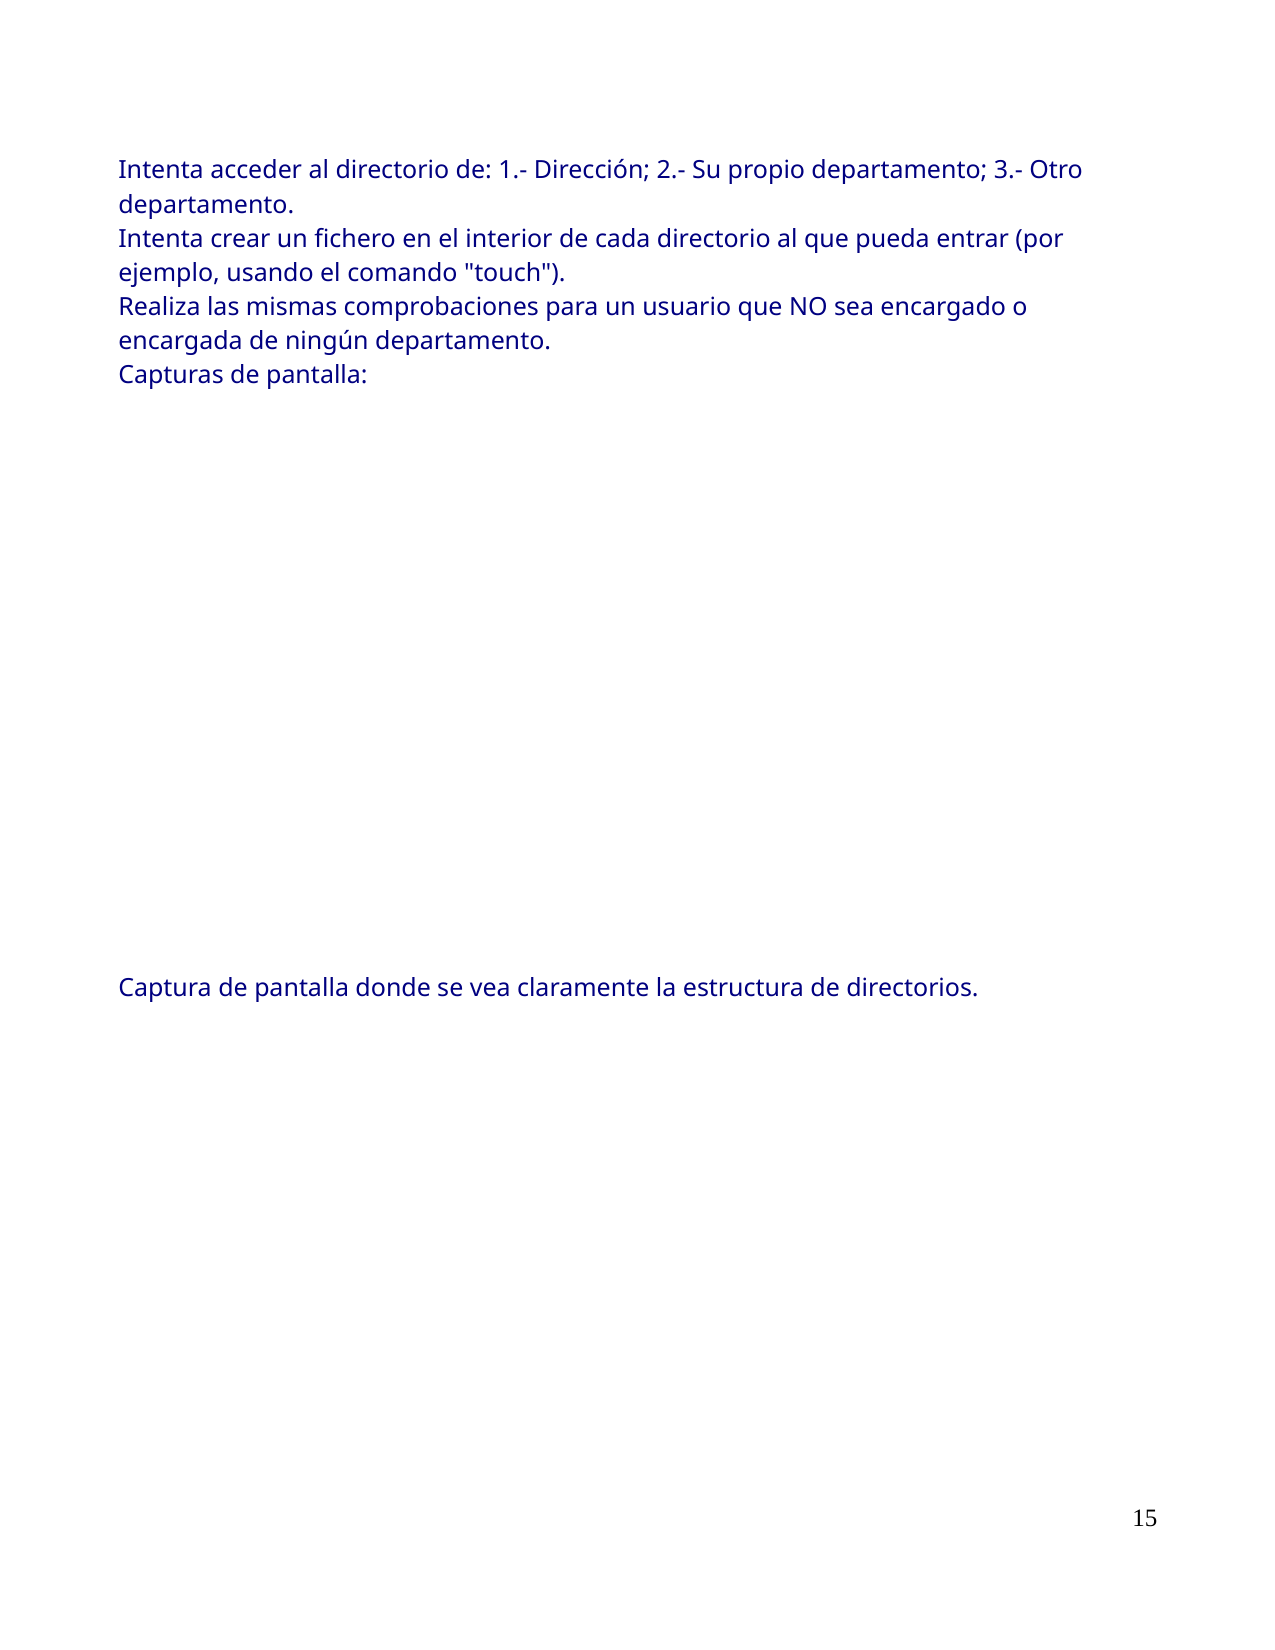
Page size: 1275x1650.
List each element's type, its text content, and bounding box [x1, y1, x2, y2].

text Capturas de pantalla: [118, 357, 1157, 391]
text Realiza las mismas comprobaciones para un usuario que NO sea encargado o encargada de ningún departamento. [118, 288, 1157, 357]
text Intenta crear un fichero en el interior de cada directorio al que pueda entrar (por ejemplo, usando el comando "touch"). [118, 220, 1157, 288]
text Intenta acceder al directorio de: 1.- Dirección; 2.- Su propio departamento; 3.- Otro departamento. [118, 152, 1157, 220]
text Captura de pantalla donde se vea claramente la estructura de directorios. [118, 970, 1157, 1004]
